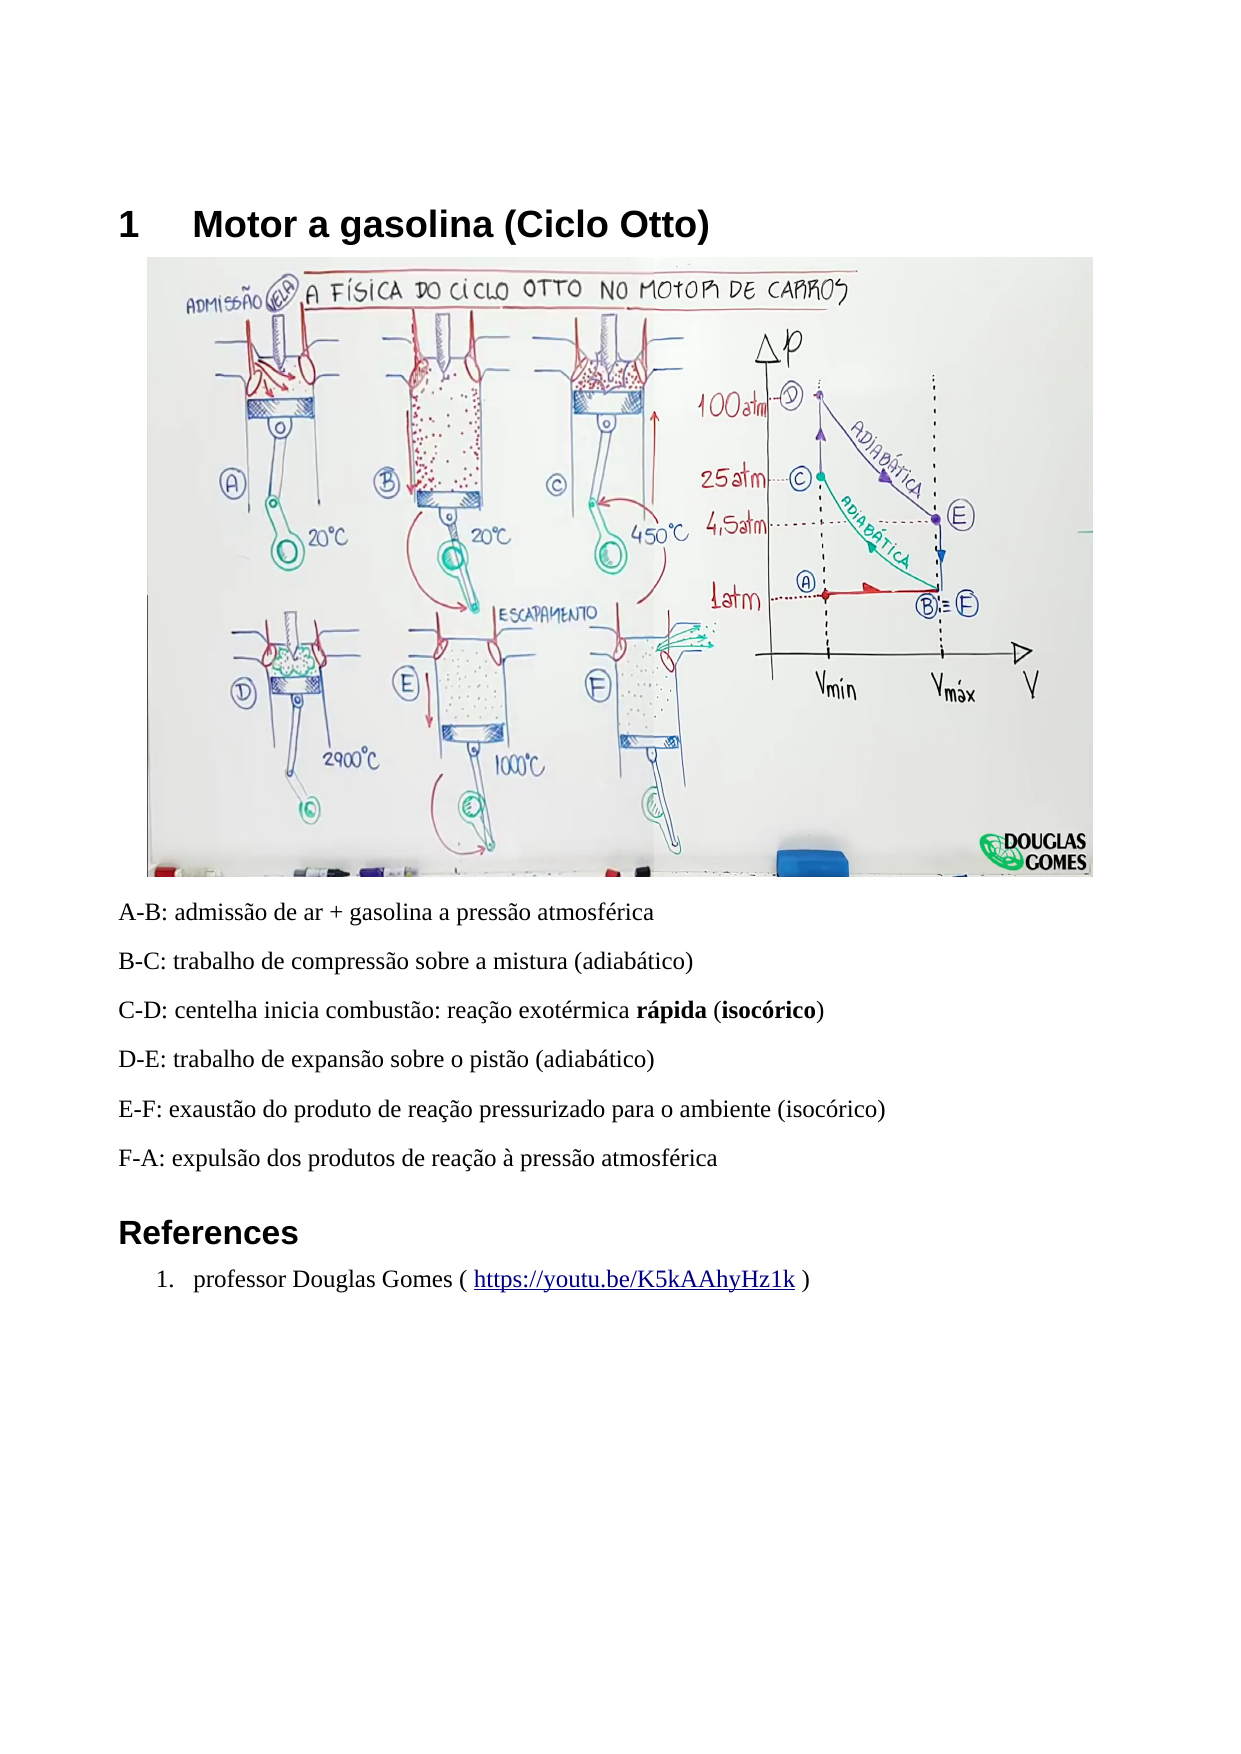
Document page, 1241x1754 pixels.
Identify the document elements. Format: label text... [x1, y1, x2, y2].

subtitle Motor a gasolina (Ciclo Otto) [118, 201, 1122, 245]
text F-A: expulsão dos produtos de reação à pressão atmosférica [118, 1143, 1122, 1171]
subtitle References [118, 1213, 1122, 1251]
text E-F: exaustão do produto de reação pressurizado para o ambiente (isocórico) [118, 1094, 1122, 1122]
text D-E: trabalho de expansão sobre o pistão (adiabático) [118, 1044, 1122, 1073]
text C-D: centelha inicia combustão: reação exotérmica rápida (isocórico) [118, 996, 1122, 1024]
text B-C: trabalho de compressão sobre a mistura (adiabático) [118, 946, 1122, 975]
text A-B: admissão de ar + gasolina a pressão atmosférica [118, 897, 1122, 926]
list professor Douglas Gomes ( https://youtu.be/K5kAAhyHz1k ) [156, 1264, 1122, 1292]
